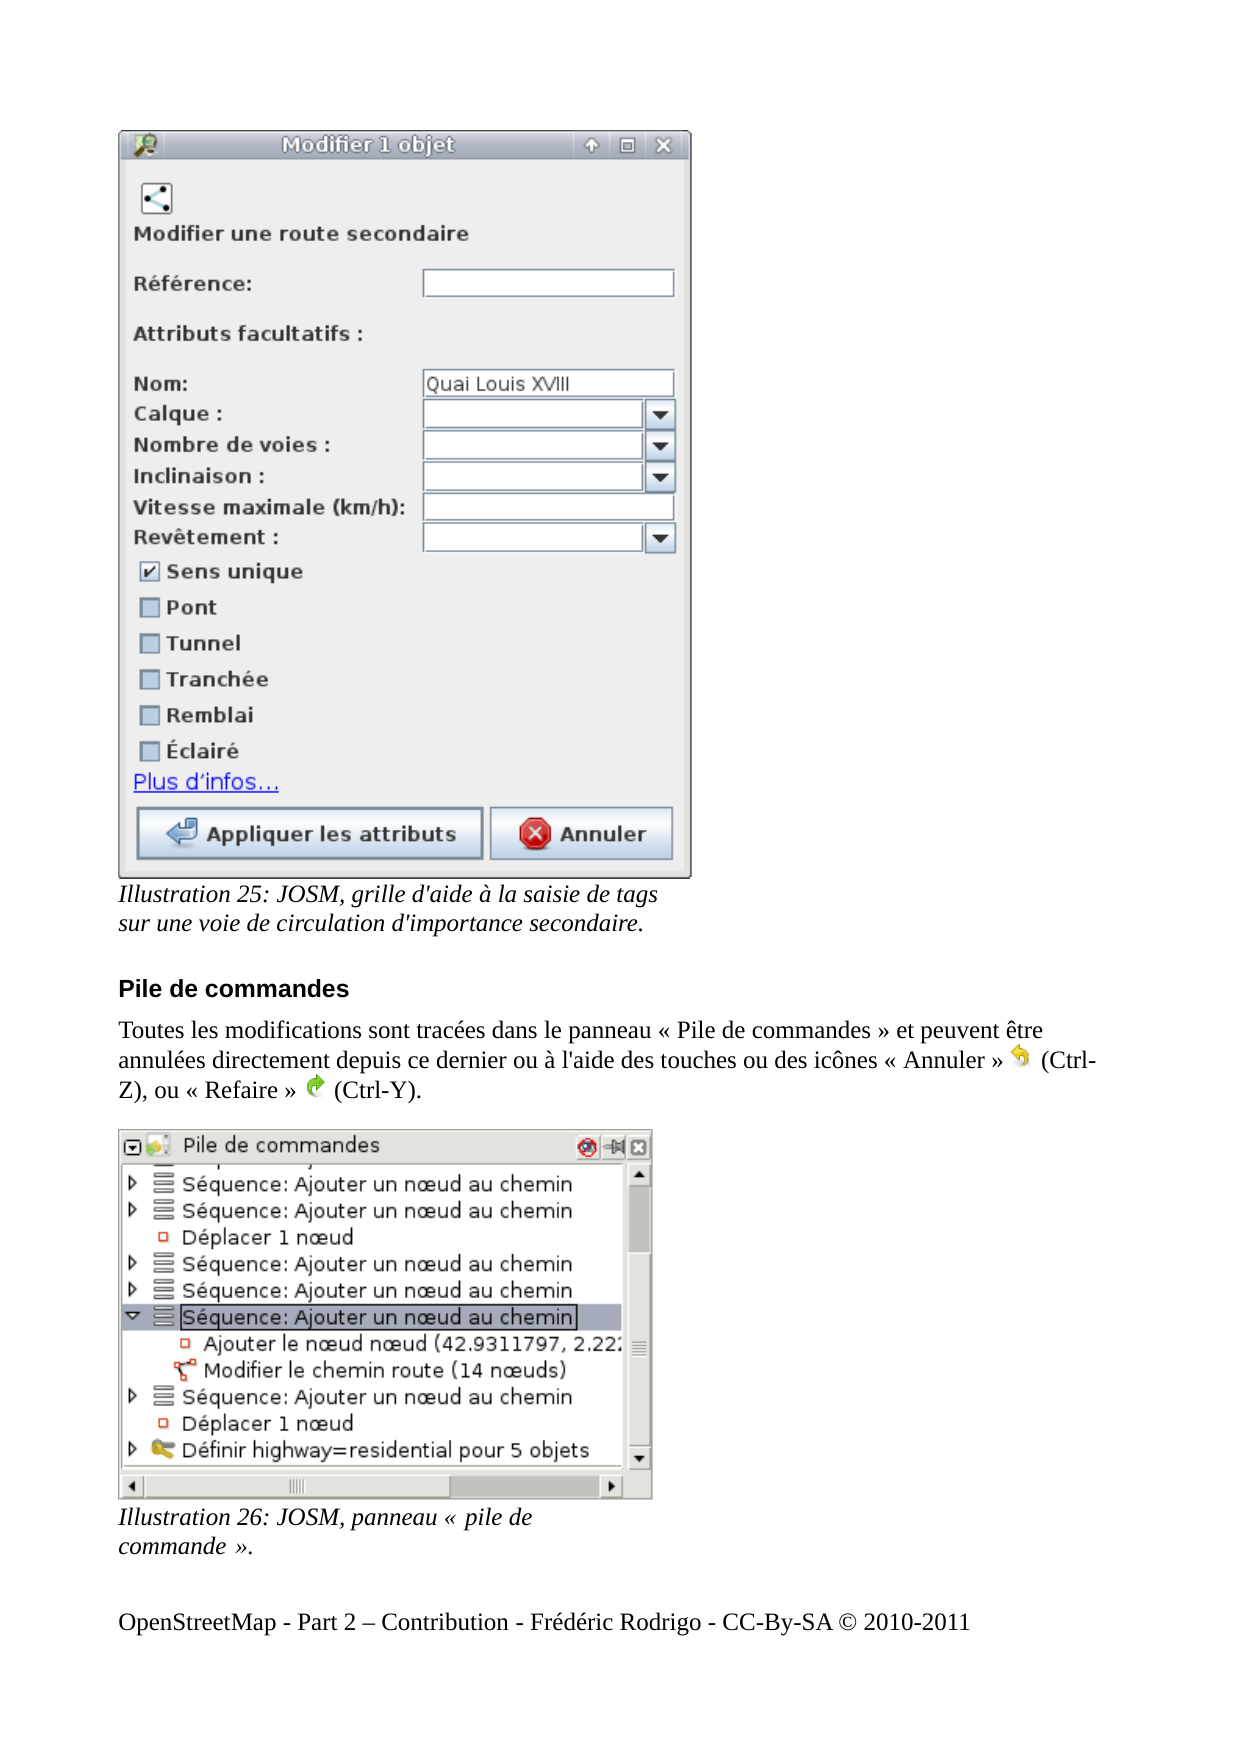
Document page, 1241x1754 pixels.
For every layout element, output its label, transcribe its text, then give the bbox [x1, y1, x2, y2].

picture [1009, 1043, 1035, 1069]
text Illustration 25: JOSM, grille d'aide à la saisie de tags sur une voie de circulation d'importance secondaire. [118, 879, 691, 937]
subtitle Pile de commandes [118, 974, 1122, 1003]
picture [118, 1129, 656, 1503]
picture [302, 1074, 328, 1099]
text Toutes les modifications sont tracées dans le panneau « Pile de commandes » et peuvent être annulées directement depuis ce dernier ou à l'aide des touches ou des icônes « Annuler » (Ctrl-Z), ou « Refaire » (Ctrl-Y). [118, 1015, 1122, 1104]
text Illustration 26: JOSM, panneau « pile de commande ». [118, 1503, 656, 1560]
picture [118, 130, 692, 879]
